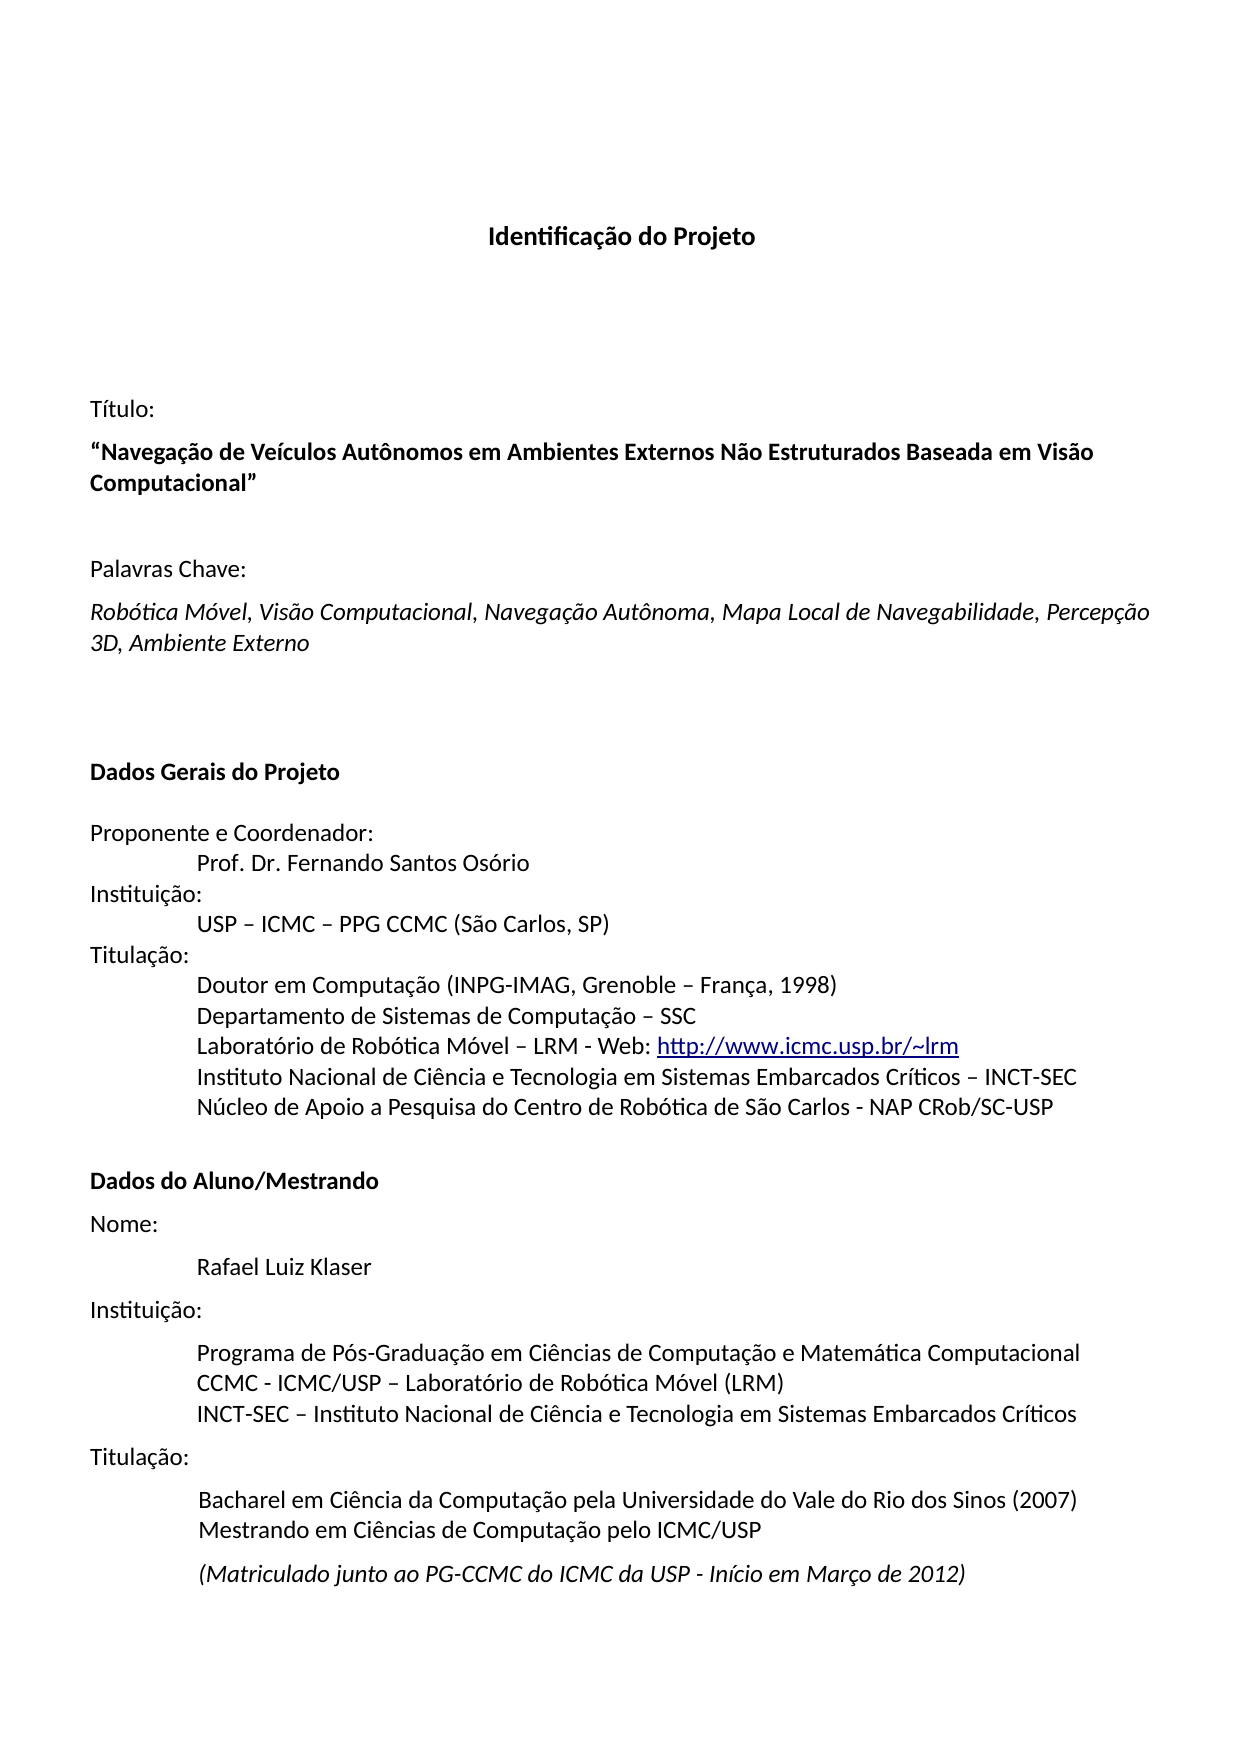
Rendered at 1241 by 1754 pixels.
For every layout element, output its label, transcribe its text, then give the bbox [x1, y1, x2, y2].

text Instituto Nacional de Ciência e Tecnologia em Sistemas Embarcados Críticos – INCT-SEC [90, 1061, 1154, 1091]
text Proponente e Coordenador: [90, 817, 1154, 847]
text Palavras Chave: [90, 553, 1154, 584]
text Robótica Móvel, Visão Computacional, Navegação Autônoma, Mapa Local de Navegabilidade, Percepção 3D, Ambiente Externo [90, 596, 1154, 657]
text Prof. Dr. Fernando Santos Osório [90, 847, 1154, 878]
text (Matriculado junto ao PG-CCMC do ICMC da USP - Início em Março de 2012) [90, 1558, 1154, 1588]
text Doutor em Computação (INPG-IMAG, Grenoble – França, 1998) [90, 969, 1154, 1000]
text Núcleo de Apoio a Pesquisa do Centro de Robótica de São Carlos - NAP CRob/SC-USP [90, 1091, 1154, 1122]
text Título: [90, 393, 1154, 424]
text Departamento de Sistemas de Computação – SSC [90, 1000, 1154, 1030]
text “Navegação de Veículos Autônomos em Ambientes Externos Não Estruturados Baseada em Visão Computacional” [90, 437, 1154, 498]
text Instituição: [90, 878, 1154, 908]
text Titulação: [90, 1441, 1154, 1472]
text Laboratório de Robótica Móvel – LRM - Web: http://www.icmc.usp.br/~lrm [90, 1030, 1154, 1061]
text Programa de Pós-Graduação em Ciências de Computação e Matemática Computacional CCMC - ICMC/USP – Laboratório de Robótica Móvel (LRM) INCT-SEC – Instituto Nacional de Ciência e Tecnologia em Sistemas Embarcados Críticos [90, 1337, 1154, 1429]
text Nome: [90, 1208, 1154, 1238]
text USP – ICMC – PPG CCMC (São Carlos, SP) [90, 908, 1154, 939]
text Dados do Aluno/Mestrando [90, 1165, 1154, 1196]
text Dados Gerais do Projeto [90, 756, 1154, 786]
text Instituição: [90, 1294, 1154, 1324]
text Identificação do Projeto [90, 219, 1154, 252]
text Titulação: [90, 939, 1154, 969]
text Bacharel em Ciência da Computação pela Universidade do Vale do Rio dos Sinos (2007) Mestrando em Ciências de Computação pelo ICMC/USP [90, 1484, 1154, 1545]
text Rafael Luiz Klaser [90, 1251, 1154, 1282]
